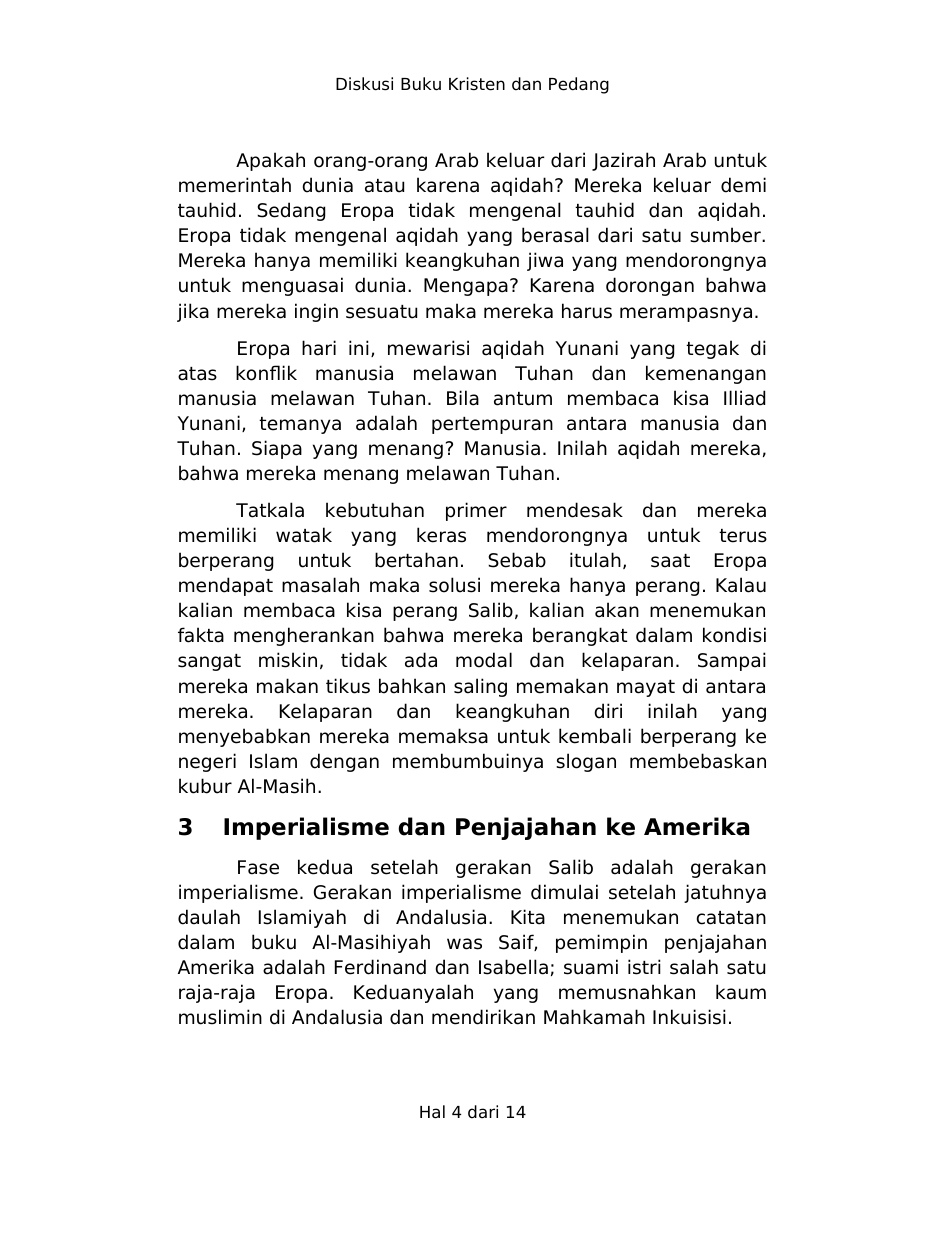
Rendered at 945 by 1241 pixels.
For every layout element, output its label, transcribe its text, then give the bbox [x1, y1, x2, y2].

text Fase kedua setelah gerakan Salib adalah gerakan imperialisme. Gerakan imperialisme dimulai setelah jatuhnya daulah Islamiyah di Andalusia. Kita menemukan catatan dalam buku Al-Masihiyah was Saif, pemimpin penjajahan Amerika adalah Ferdinand dan Isabella; suami istri salah satu raja-raja Eropa. Keduanyalah yang memusnahkan kaum muslimin di Andalusia dan mendirikan Mahkamah Inkuisisi. [177, 857, 768, 1029]
text Apakah orang-orang Arab keluar dari Jazirah Arab untuk memerintah dunia atau karena aqidah? Mereka keluar demi tauhid. Sedang Eropa tidak mengenal tauhid dan aqidah. Eropa tidak mengenal aqidah yang berasal dari satu sumber. Mereka hanya memiliki keangkuhan jiwa yang mendorongnya untuk menguasai dunia. Mengapa? Karena dorongan bahwa jika mereka ingin sesuatu maka mereka harus merampasnya. [177, 150, 768, 322]
subtitle Imperialisme dan Penjajahan ke Amerika [177, 814, 768, 840]
text Tatkala kebutuhan primer mendesak dan mereka memiliki watak yang keras mendorongnya untuk terus berperang untuk bertahan. Sebab itulah, saat Eropa mendapat masalah maka solusi mereka hanya perang. Kalau kalian membaca kisa perang Salib, kalian akan menemukan fakta mengherankan bahwa mereka berangkat dalam kondisi sangat miskin, tidak ada modal dan kelaparan. Sampai mereka makan tikus bahkan saling memakan mayat di antara mereka. Kelaparan dan keangkuhan diri inilah yang menyebabkan mereka memaksa untuk kembali berperang ke negeri Islam dengan membumbuinya slogan membebaskan kubur Al-Masih. [177, 500, 768, 798]
text Eropa hari ini, mewarisi aqidah Yunani yang tegak di atas konflik manusia melawan Tuhan dan kemenangan manusia melawan Tuhan. Bila antum membaca kisa Illiad Yunani, temanya adalah pertempuran antara manusia dan Tuhan. Siapa yang menang? Manusia. Inilah aqidah mereka, bahwa mereka menang melawan Tuhan. [177, 337, 768, 485]
